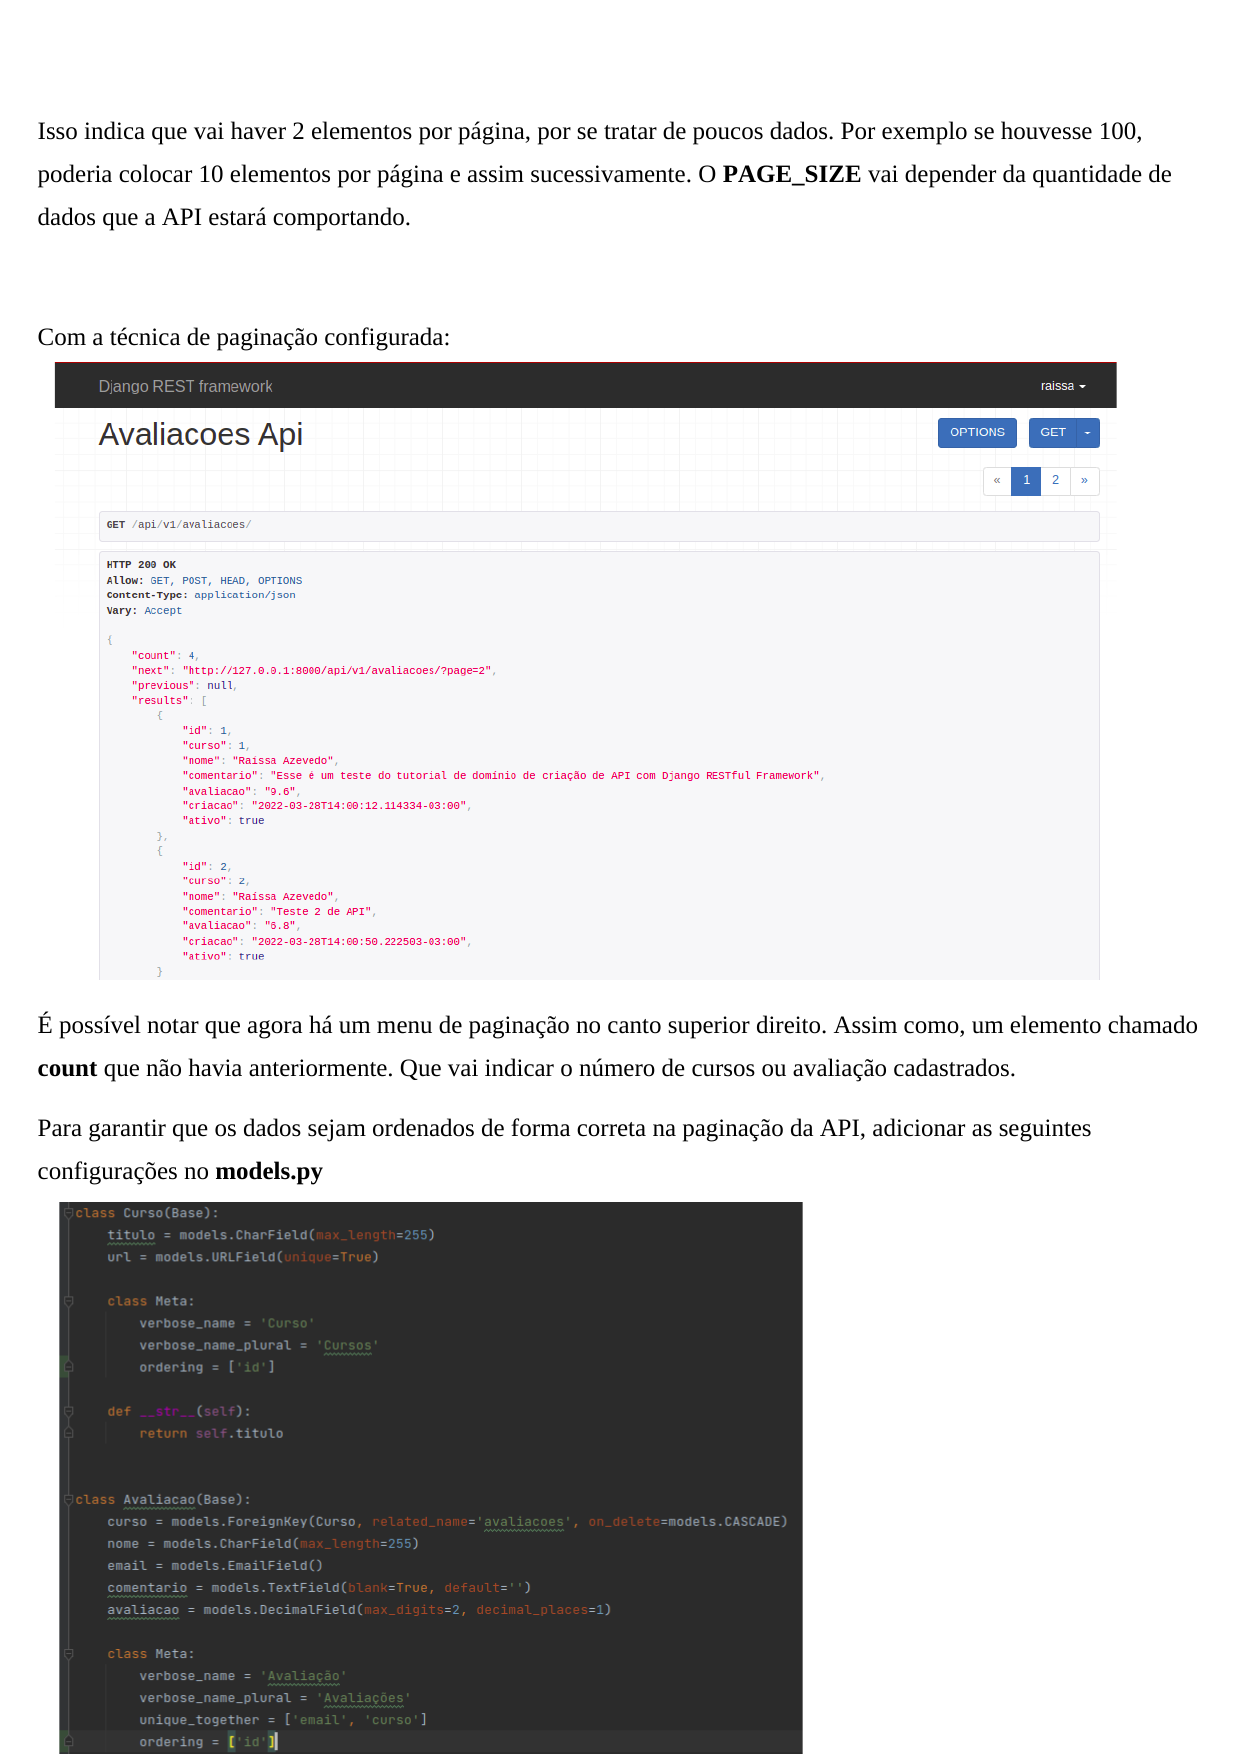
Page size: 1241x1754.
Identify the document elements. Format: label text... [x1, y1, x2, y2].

text Para garantir que os dados sejam ordenados de forma correta na paginação da API, adicionar as seguintes configurações no models.py [37, 1113, 1203, 1185]
text É possível notar que agora há um menu de paginação no canto superior direito. Assim como, um elemento chamado count que não havia anteriormente. Que vai indicar o número de cursos ou avaliação cadastrados. [37, 1010, 1203, 1082]
text Isso indica que vai haver 2 elementos por página, por se tratar de poucos dados. Por exemplo se houvesse 100, poderia colocar 10 elementos por página e assim sucessivamente. O PAGE_SIZE vai depender da quantidade de dados que a API estará comportando. [37, 116, 1203, 231]
picture [54, 362, 148, 980]
picture [59, 1202, 111, 1754]
text Com a técnica de paginação configurada: [37, 322, 1203, 350]
